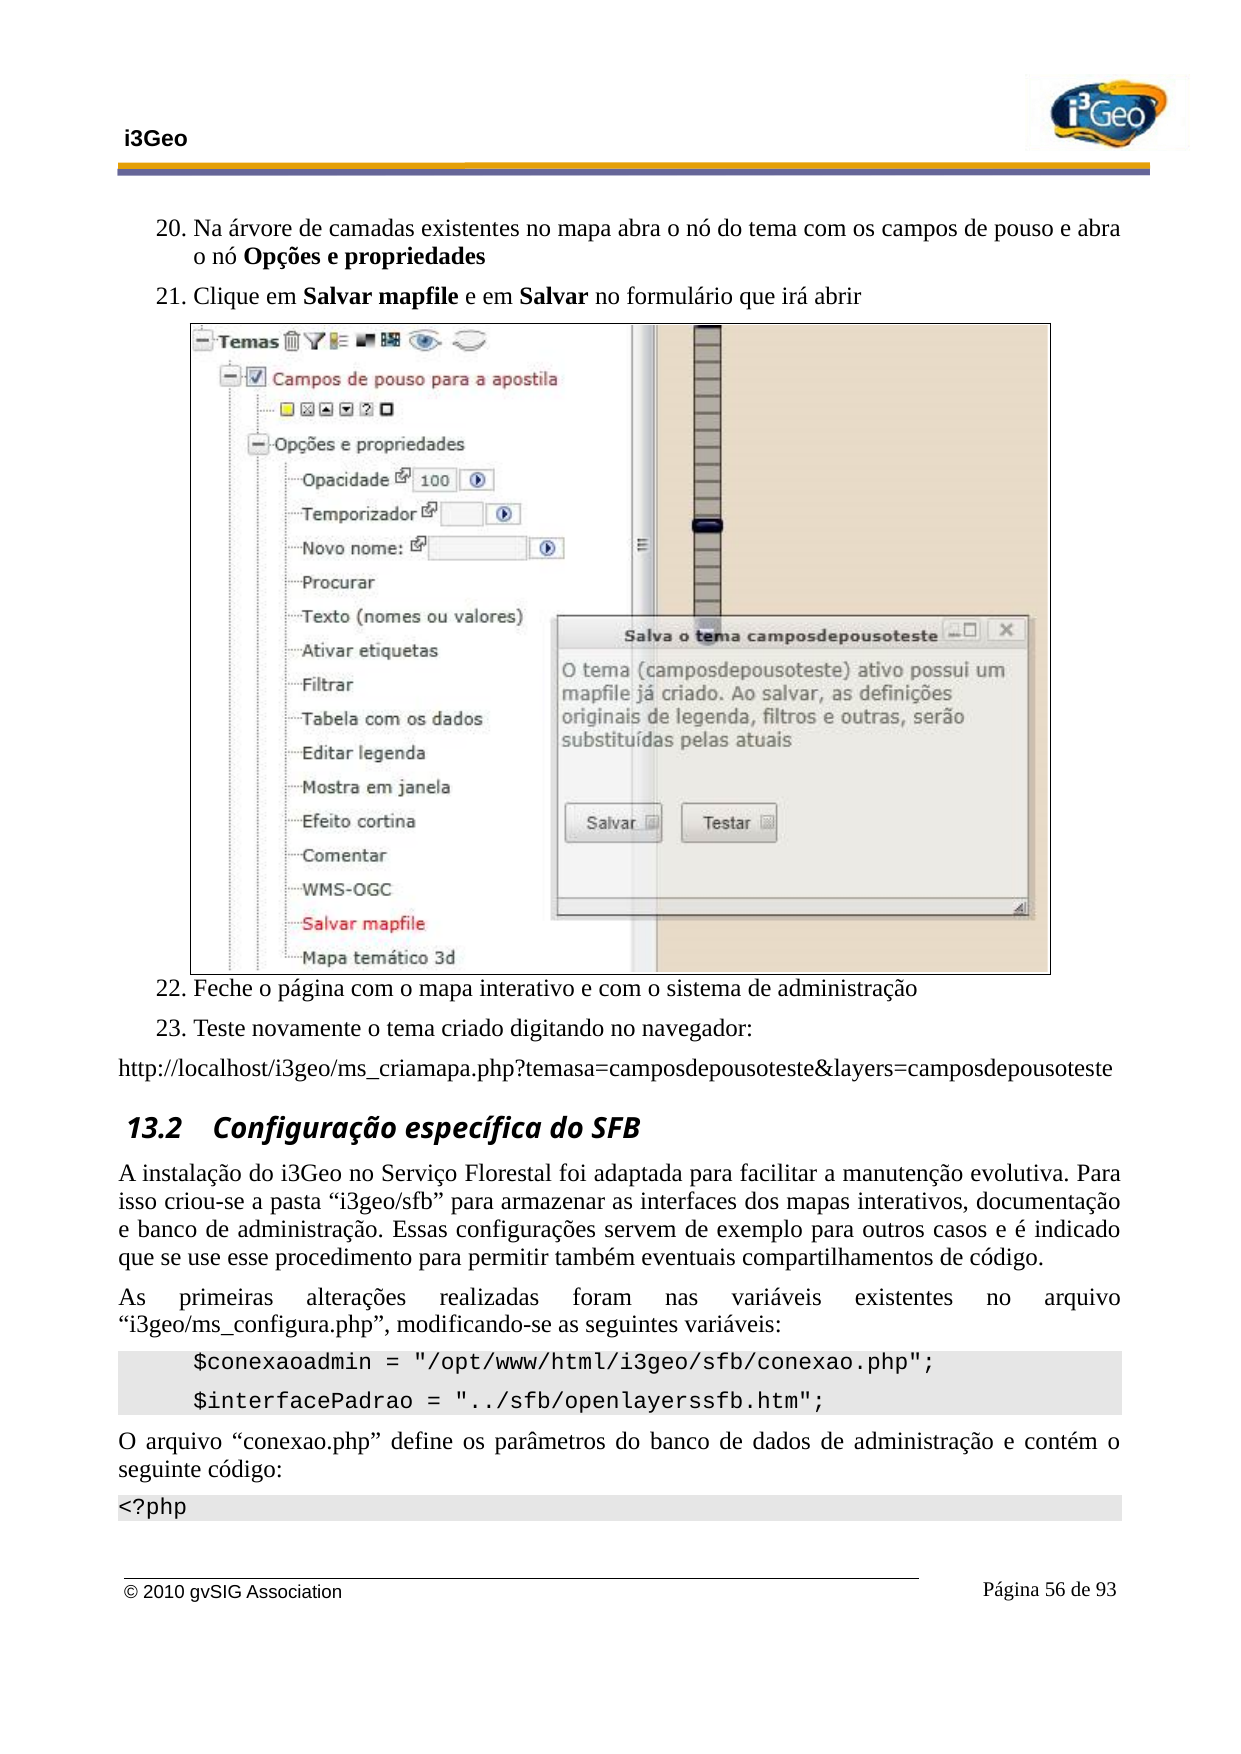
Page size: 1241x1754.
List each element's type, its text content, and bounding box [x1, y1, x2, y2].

text $conexaoadmin = "/opt/www/html/i3geo/sfb/conexao.php"; [118, 1351, 1122, 1377]
list Na árvore de camadas existentes no mapa abra o nó do tema com os campos de pouso e abra o nó Opções e propriedades [156, 214, 1122, 270]
text http://localhost/i3geo/ms_criamapa.php?temasa=camposdepousoteste&layers=camposdepousoteste [118, 1054, 1122, 1082]
picture [1025, 74, 1191, 151]
text As primeiras alterações realizadas foram nas variáveis existentes no arquivo “i3geo/ms_configura.php”, modificando-se as seguintes variáveis: [118, 1283, 1122, 1338]
text A instalação do i3Geo no Serviço Florestal foi adaptada para facilitar a manutenção evolutiva. Para isso criou-se a pasta “i3geo/sfb” para armazenar as interfaces dos mapas interativos, documentação e banco de administração. Essas configurações servem de exemplo para outros casos e é indicado que se use esse procedimento para permitir também eventuais compartilhamentos de código. [118, 1159, 1122, 1270]
text $interfacePadrao = "../sfb/openlayerssfb.htm"; [118, 1389, 1122, 1415]
picture [192, 325, 1048, 972]
text <?php [118, 1495, 1122, 1521]
list Feche o página com o mapa interativo e com o sistema de administração [156, 323, 1122, 1002]
subtitle Configuração específica do SFB [118, 1107, 1122, 1147]
text O arquivo “conexao.php” define os parâmetros do banco de dados de administração e contém o seguinte código: [118, 1427, 1122, 1483]
list Teste novamente o tema criado digitando no navegador: [156, 1014, 1122, 1042]
list Clique em Salvar mapfile e em Salvar no formulário que irá abrir [156, 282, 1122, 310]
